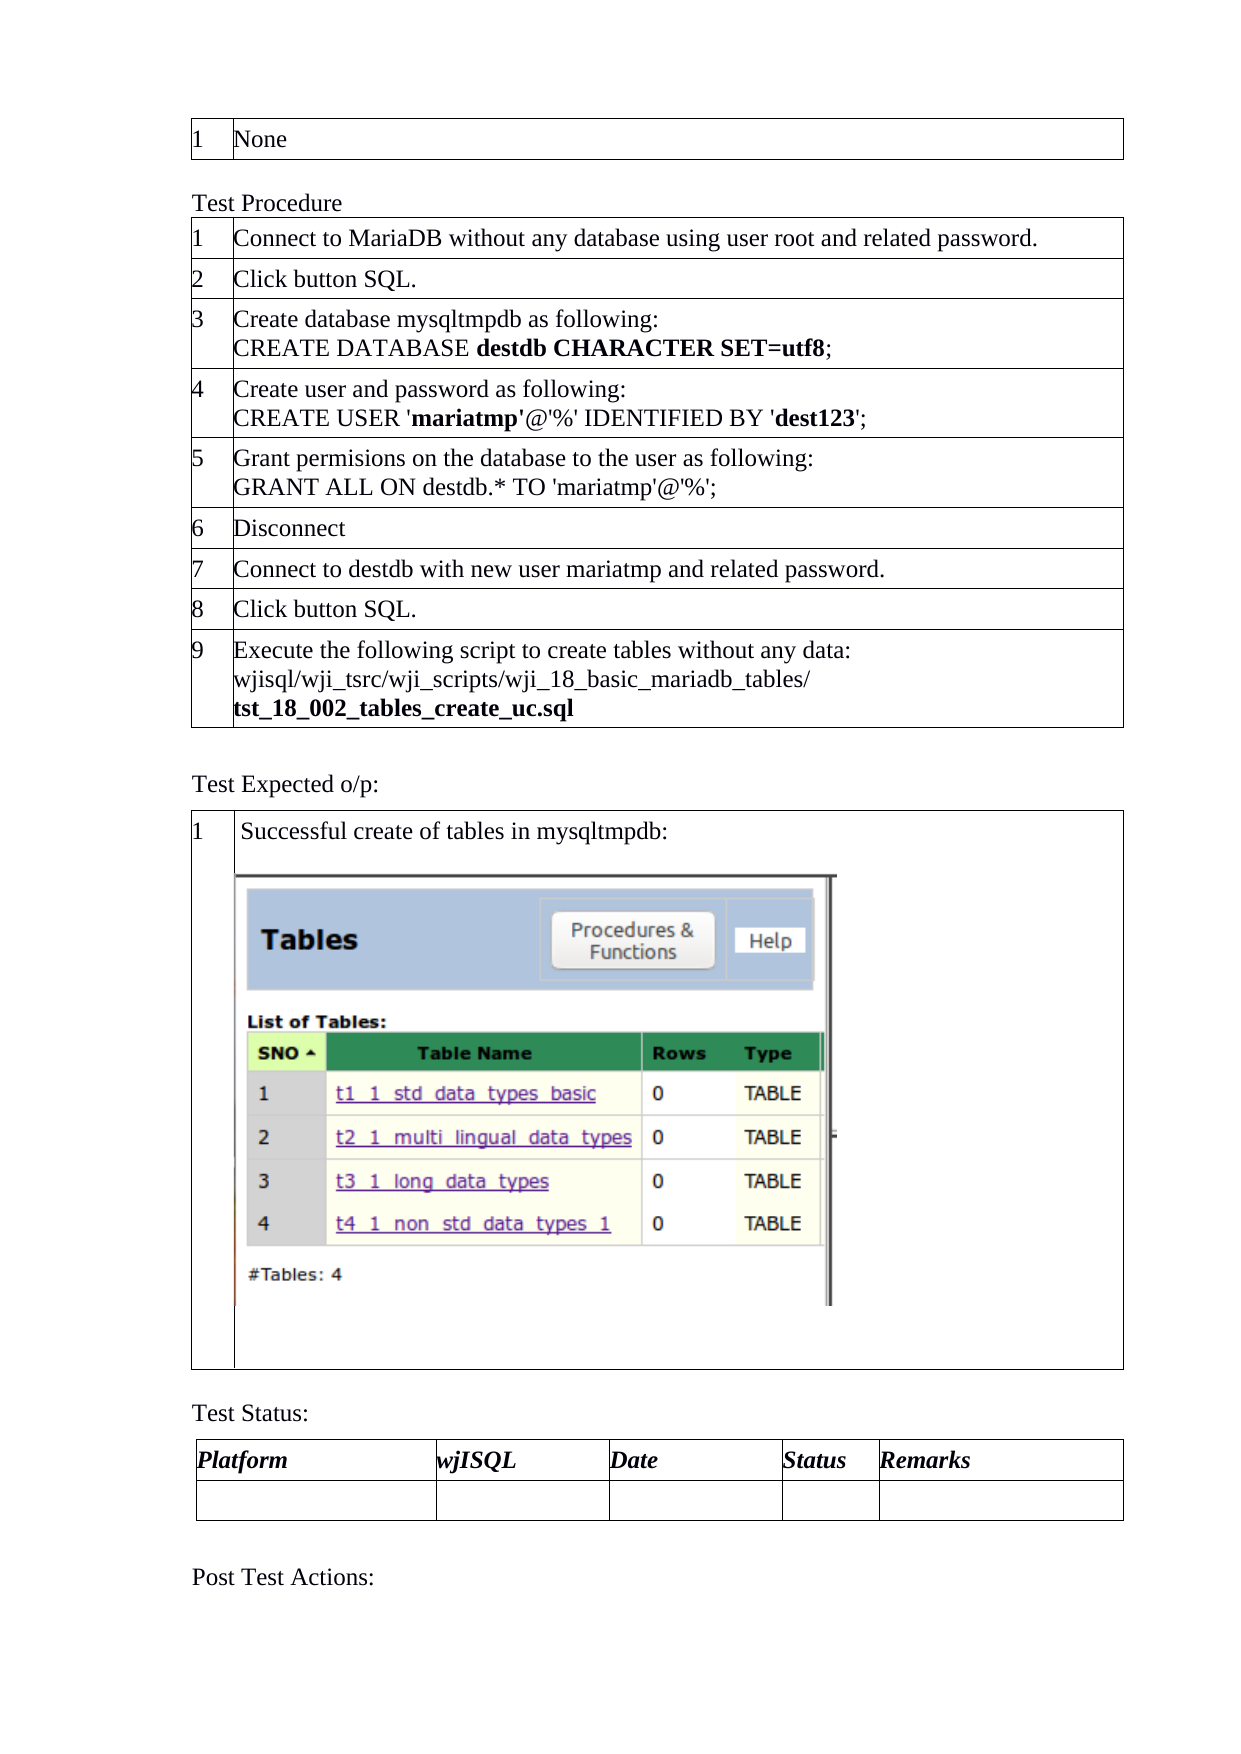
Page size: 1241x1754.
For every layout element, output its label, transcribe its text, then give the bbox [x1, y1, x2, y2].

table_cell 9 [192, 630, 233, 727]
table_header Connect to MariaDB without any database using user root and related password. [234, 218, 1123, 258]
table_header Platform [197, 1440, 436, 1480]
table_header Status [783, 1440, 879, 1480]
table_cell Create database mysqltmpdb as following: CREATE DATABASE destdb CHARACTER SET=utf8; [234, 299, 1123, 368]
table_cell Execute the following script to create tables without any data: wjisql/wji_tsrc/wji_scripts/wji_18_basic_mariadb_tables/ tst_18_002_tables_create_uc.sql [234, 630, 1123, 727]
table_cell 8 [192, 589, 233, 629]
table_header Remarks [880, 1440, 1123, 1480]
table_header Successful create of tables in mysqltmpdb: [235, 811, 1123, 1368]
table_cell Disconnect [234, 508, 1123, 547]
table_cell 4 [192, 369, 233, 437]
text Post Test Actions: [118, 1562, 1122, 1591]
table_header Date [610, 1440, 782, 1480]
text Test Procedure [118, 188, 1122, 217]
table_header 1 [192, 811, 234, 1368]
table_cell 3 [192, 299, 233, 368]
table_cell [197, 1481, 436, 1520]
text Test Expected o/p: [118, 769, 1122, 798]
table_cell Create user and password as following: CREATE USER 'mariatmp'@'%' IDENTIFIED BY 'dest123'; [234, 369, 1123, 437]
table_cell [610, 1481, 782, 1520]
table_header None [234, 119, 1123, 159]
table_cell 2 [192, 259, 233, 298]
table_cell [783, 1481, 879, 1520]
table_cell 6 [192, 508, 233, 547]
picture [233, 873, 837, 1306]
table_cell Click button SQL. [234, 259, 1123, 298]
table_cell 7 [192, 549, 233, 588]
table_cell Connect to destdb with new user mariatmp and related password. [234, 549, 1123, 588]
table_header 1 [192, 218, 233, 258]
table_cell [880, 1481, 1123, 1520]
table_cell Grant permisions on the database to the user as following: GRANT ALL ON destdb.* TO 'mariatmp'@'%'; [234, 438, 1123, 507]
table_header 1 [192, 119, 233, 159]
table_cell 5 [192, 438, 233, 507]
table_header wjISQL [437, 1440, 609, 1480]
table_cell Click button SQL. [234, 589, 1123, 629]
table_cell [437, 1481, 609, 1520]
text Test Status: [118, 1398, 1122, 1426]
